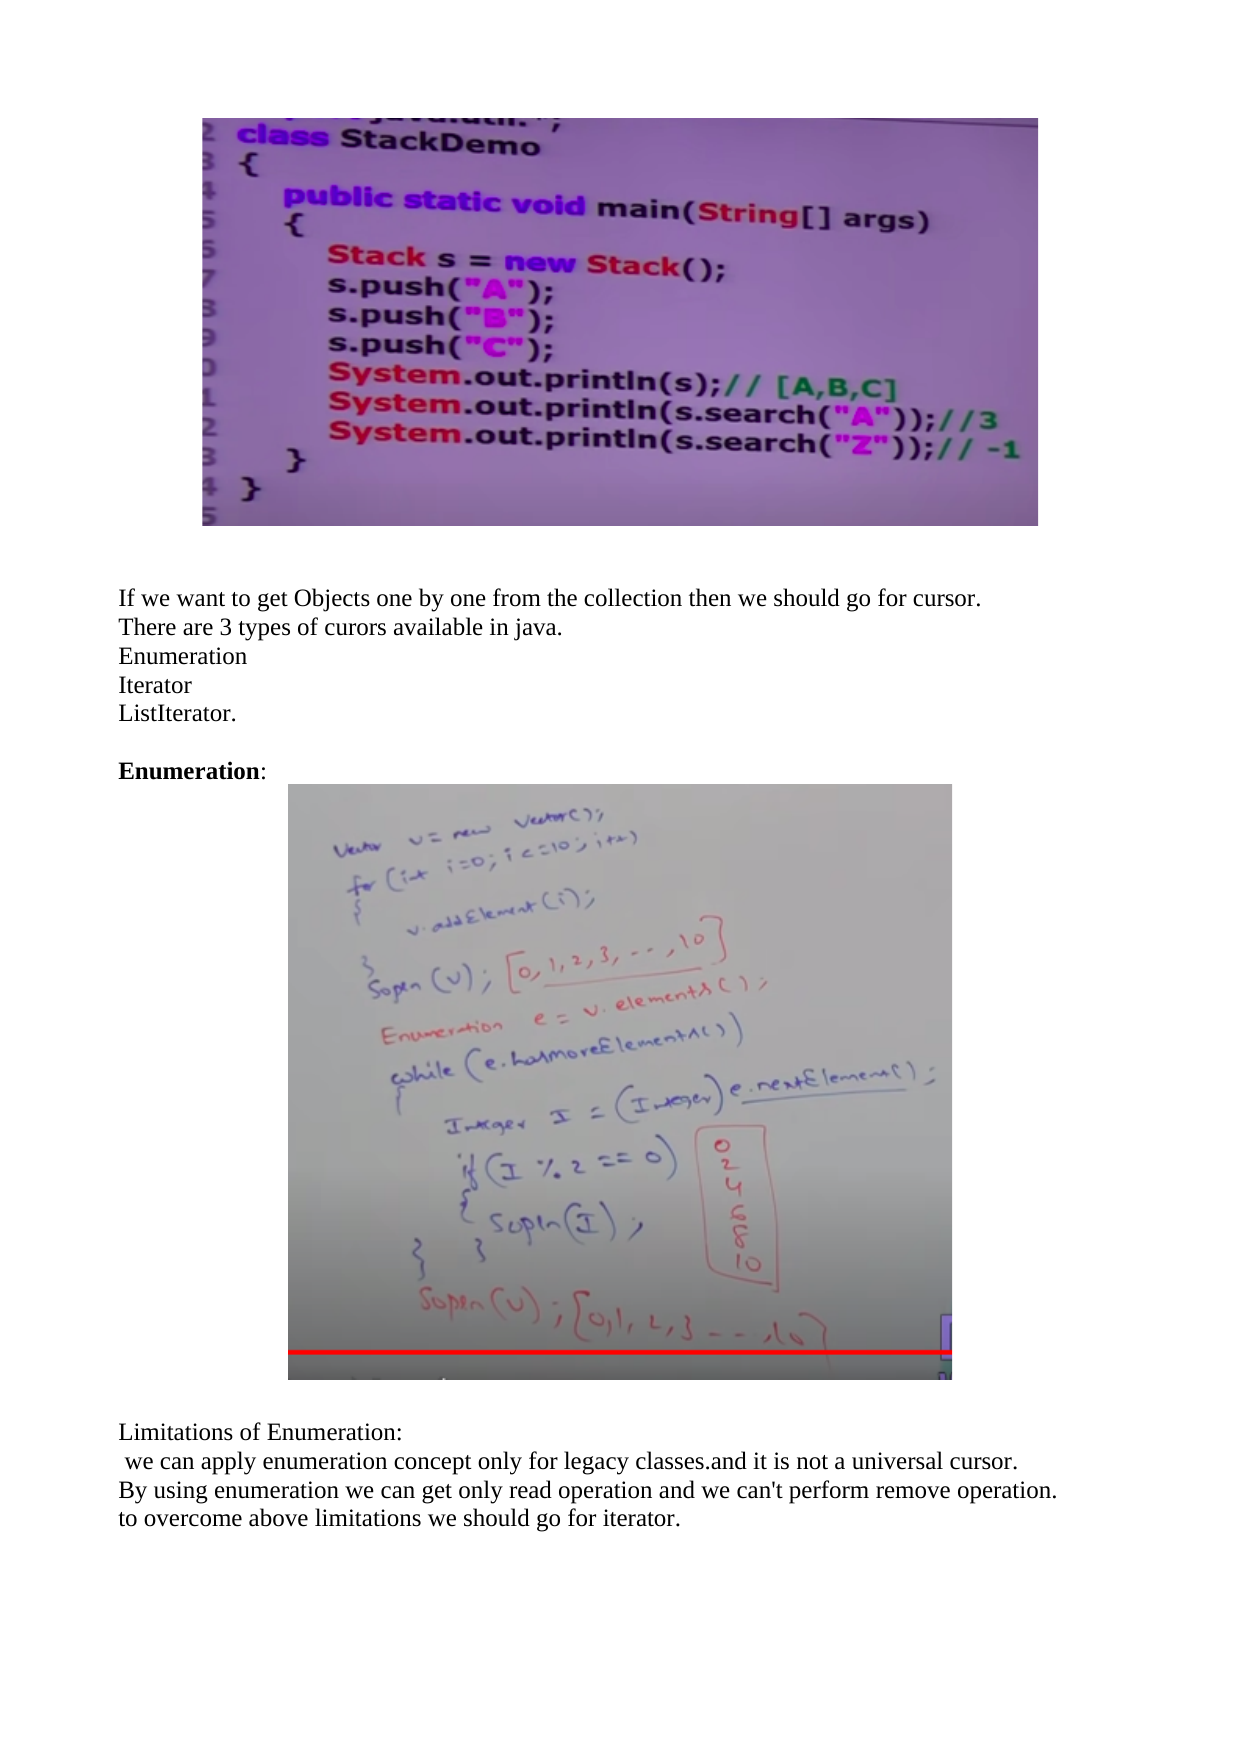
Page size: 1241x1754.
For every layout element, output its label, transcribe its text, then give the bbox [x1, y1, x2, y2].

text There are 3 types of curors available in java. [118, 612, 1122, 641]
text we can apply enumeration concept only for legacy classes.and it is not a universal cursor. [118, 1446, 1122, 1475]
picture [202, 118, 1039, 526]
text Limitations of Enumeration: [118, 1417, 1122, 1446]
text ListIterator. [118, 698, 1122, 727]
text By using enumeration we can get only read operation and we can't perform remove operation. [118, 1475, 1122, 1503]
text Iterator [118, 670, 1122, 698]
picture [288, 784, 953, 1380]
text If we want to get Objects one by one from the collection then we should go for cursor. [118, 583, 1122, 612]
text Enumeration: [118, 756, 1122, 785]
text Enumeration [118, 641, 1122, 670]
text to overcome above limitations we should go for iterator. [118, 1503, 1122, 1532]
